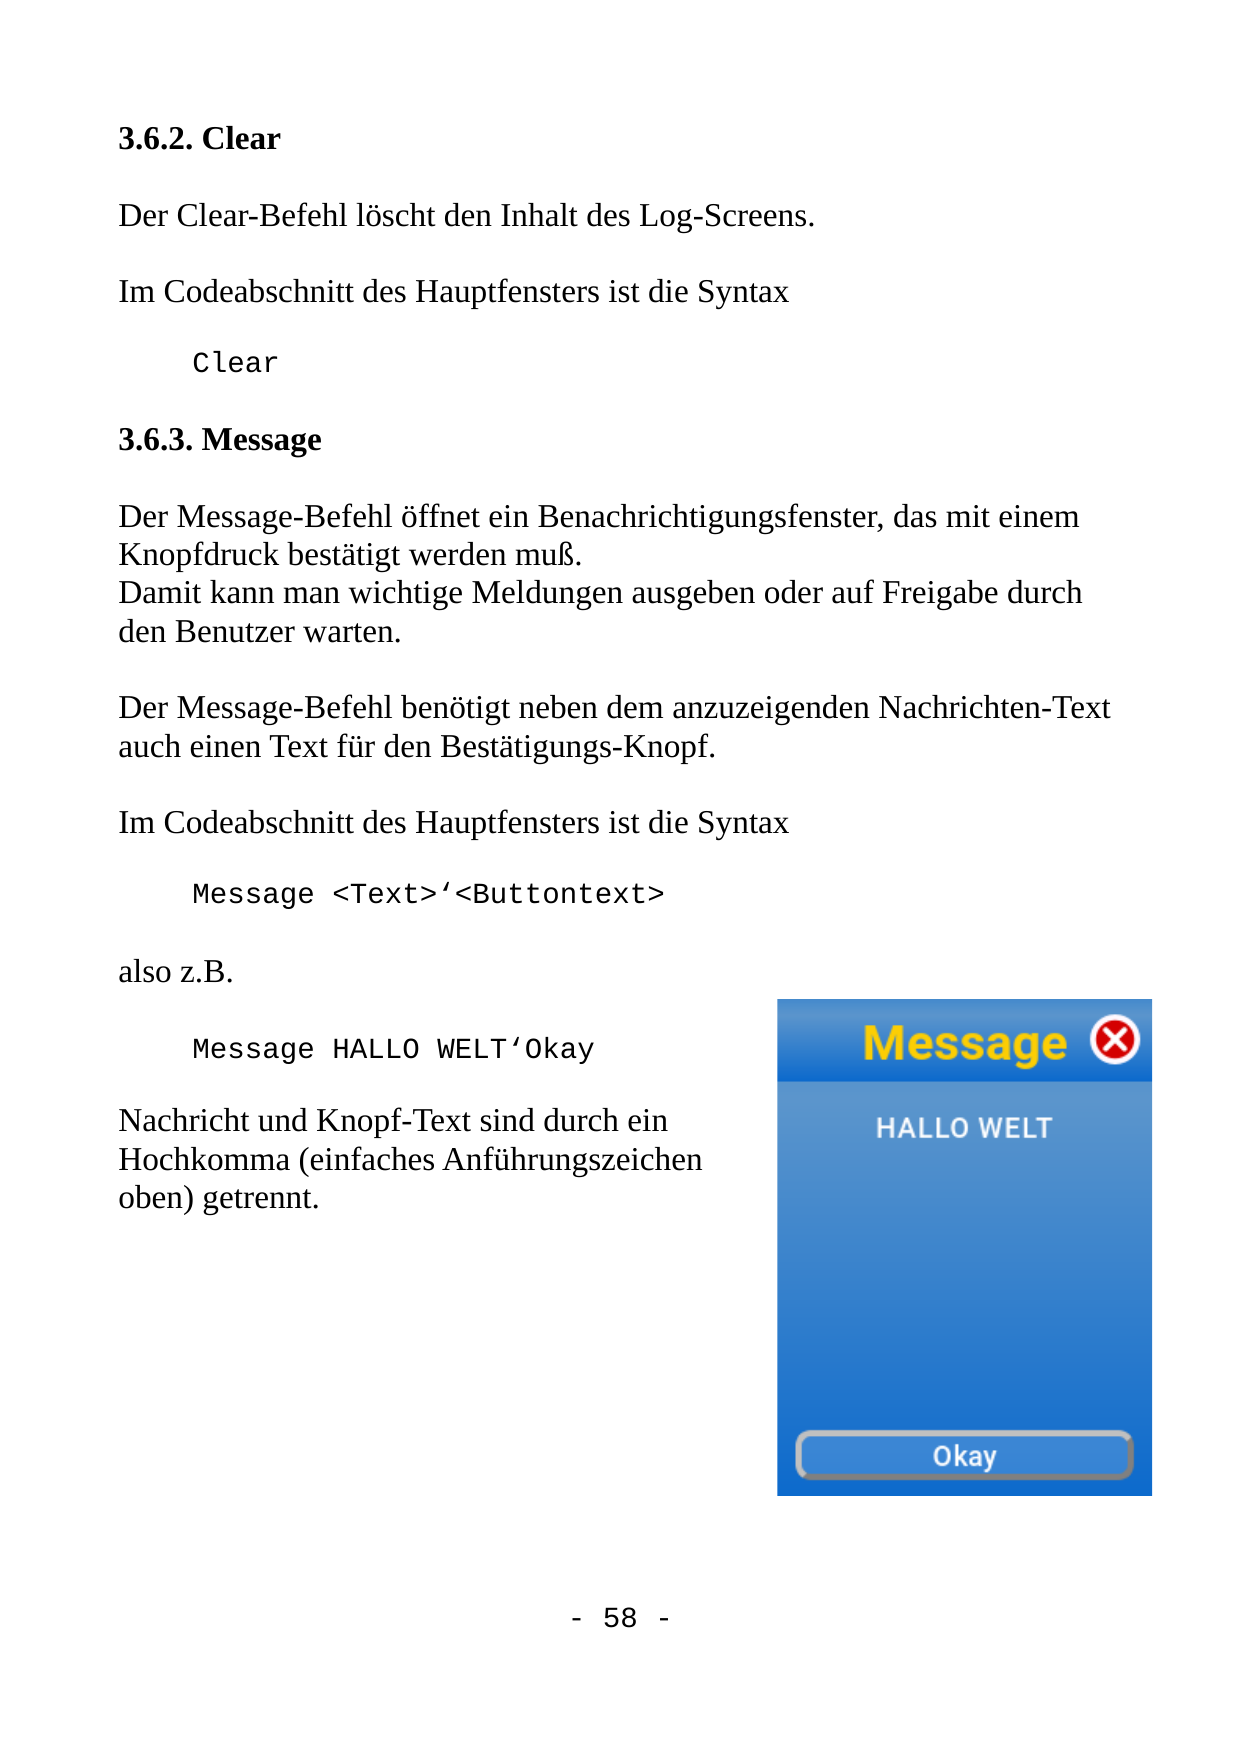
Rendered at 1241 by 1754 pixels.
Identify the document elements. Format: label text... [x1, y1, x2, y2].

text also z.B. [118, 951, 1122, 989]
text Message HALLO WELT‘Okay [118, 1027, 777, 1067]
text Clear [118, 348, 1122, 381]
text Der Clear-Befehl löscht den Inhalt des Log-Screens. [118, 195, 1122, 233]
picture [777, 999, 1153, 1496]
text 3.6.3. Message [118, 419, 1122, 458]
text Im Codeabschnitt des Hauptfensters ist die Syntax [118, 803, 1122, 841]
text Der Message-Befehl öffnet ein Benachrichtigungsfenster, das mit einem Knopfdruck bestätigt werden muß. [118, 496, 1122, 573]
text Nachricht und Knopf-Text sind durch ein Hochkomma (einfaches Anführungszeichen oben) getrennt. [118, 1100, 777, 1215]
text 3.6.2. Clear [118, 118, 1122, 156]
text Im Codeabschnitt des Hauptfensters ist die Syntax [118, 271, 1122, 310]
text Damit kann man wichtige Meldungen ausgeben oder auf Freigabe durch den Benutzer warten. [118, 573, 1122, 649]
text Der Message-Befehl benötigt neben dem anzuzeigenden Nachrichten-Text auch einen Text für den Bestätigungs-Knopf. [118, 688, 1122, 764]
text Message <Text>‘<Buttontext> [118, 879, 1122, 912]
